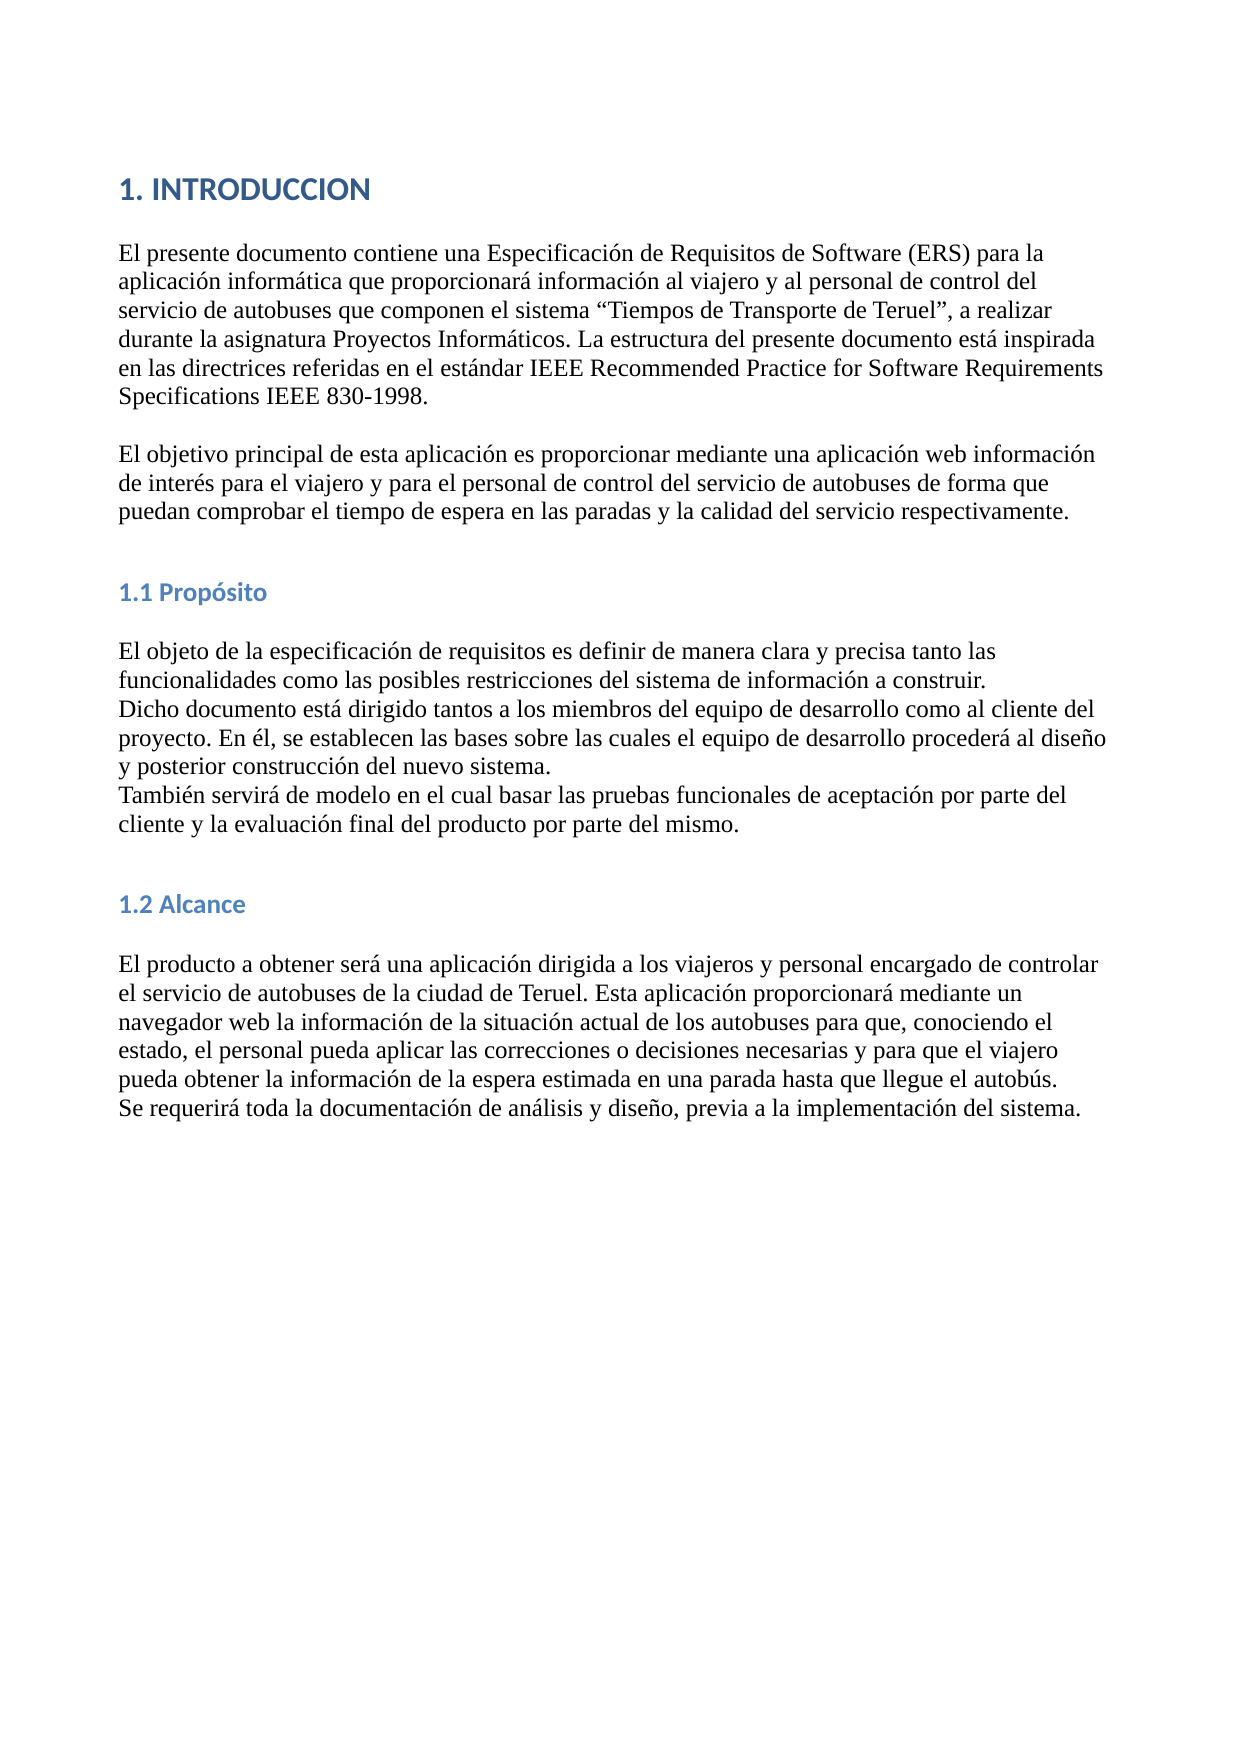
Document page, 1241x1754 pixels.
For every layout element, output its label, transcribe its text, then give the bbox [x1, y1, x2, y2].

text El presente documento contiene una Especificación de Requisitos de Software (ERS) para la aplicación informática que proporcionará información al viajero y al personal de control del servicio de autobuses que componen el sistema “Tiempos de Transporte de Teruel”, a realizar durante la asignatura Proyectos Informáticos. La estructura del presente documento está inspirada en las directrices referidas en el estándar IEEE Recommended Practice for Software Requirements Specifications IEEE 830-1998. [118, 238, 1122, 410]
text El producto a obtener será una aplicación dirigida a los viajeros y personal encargado de controlar el servicio de autobuses de la ciudad de Teruel. Esta aplicación proporcionará mediante un navegador web la información de la situación actual de los autobuses para que, conociendo el estado, el personal pueda aplicar las correcciones o decisiones necesarias y para que el viajero pueda obtener la información de la espera estimada en una parada hasta que llegue el autobús. [118, 949, 1122, 1093]
subtitle 1. INTRODUCCION [118, 168, 1122, 209]
text El objeto de la especificación de requisitos es definir de manera clara y precisa tanto las funcionalidades como las posibles restricciones del sistema de información a construir. [118, 636, 1122, 694]
text Se requerirá toda la documentación de análisis y diseño, previa a la implementación del sistema. [118, 1093, 1122, 1122]
text También servirá de modelo en el cual basar las pruebas funcionales de aceptación por parte del cliente y la evaluación final del producto por parte del mismo. [118, 780, 1122, 838]
subtitle 1.2 Alcance [118, 887, 1122, 920]
text El objetivo principal de esta aplicación es proporcionar mediante una aplicación web información de interés para el viajero y para el personal de control del servicio de autobuses de forma que puedan comprobar el tiempo de espera en las paradas y la calidad del servicio respectivamente. [118, 439, 1122, 525]
text Dicho documento está dirigido tantos a los miembros del equipo de desarrollo como al cliente del proyecto. En él, se establecen las bases sobre las cuales el equipo de desarrollo procederá al diseño y posterior construcción del nuevo sistema. [118, 694, 1122, 780]
subtitle 1.1 Propósito [118, 575, 1122, 608]
